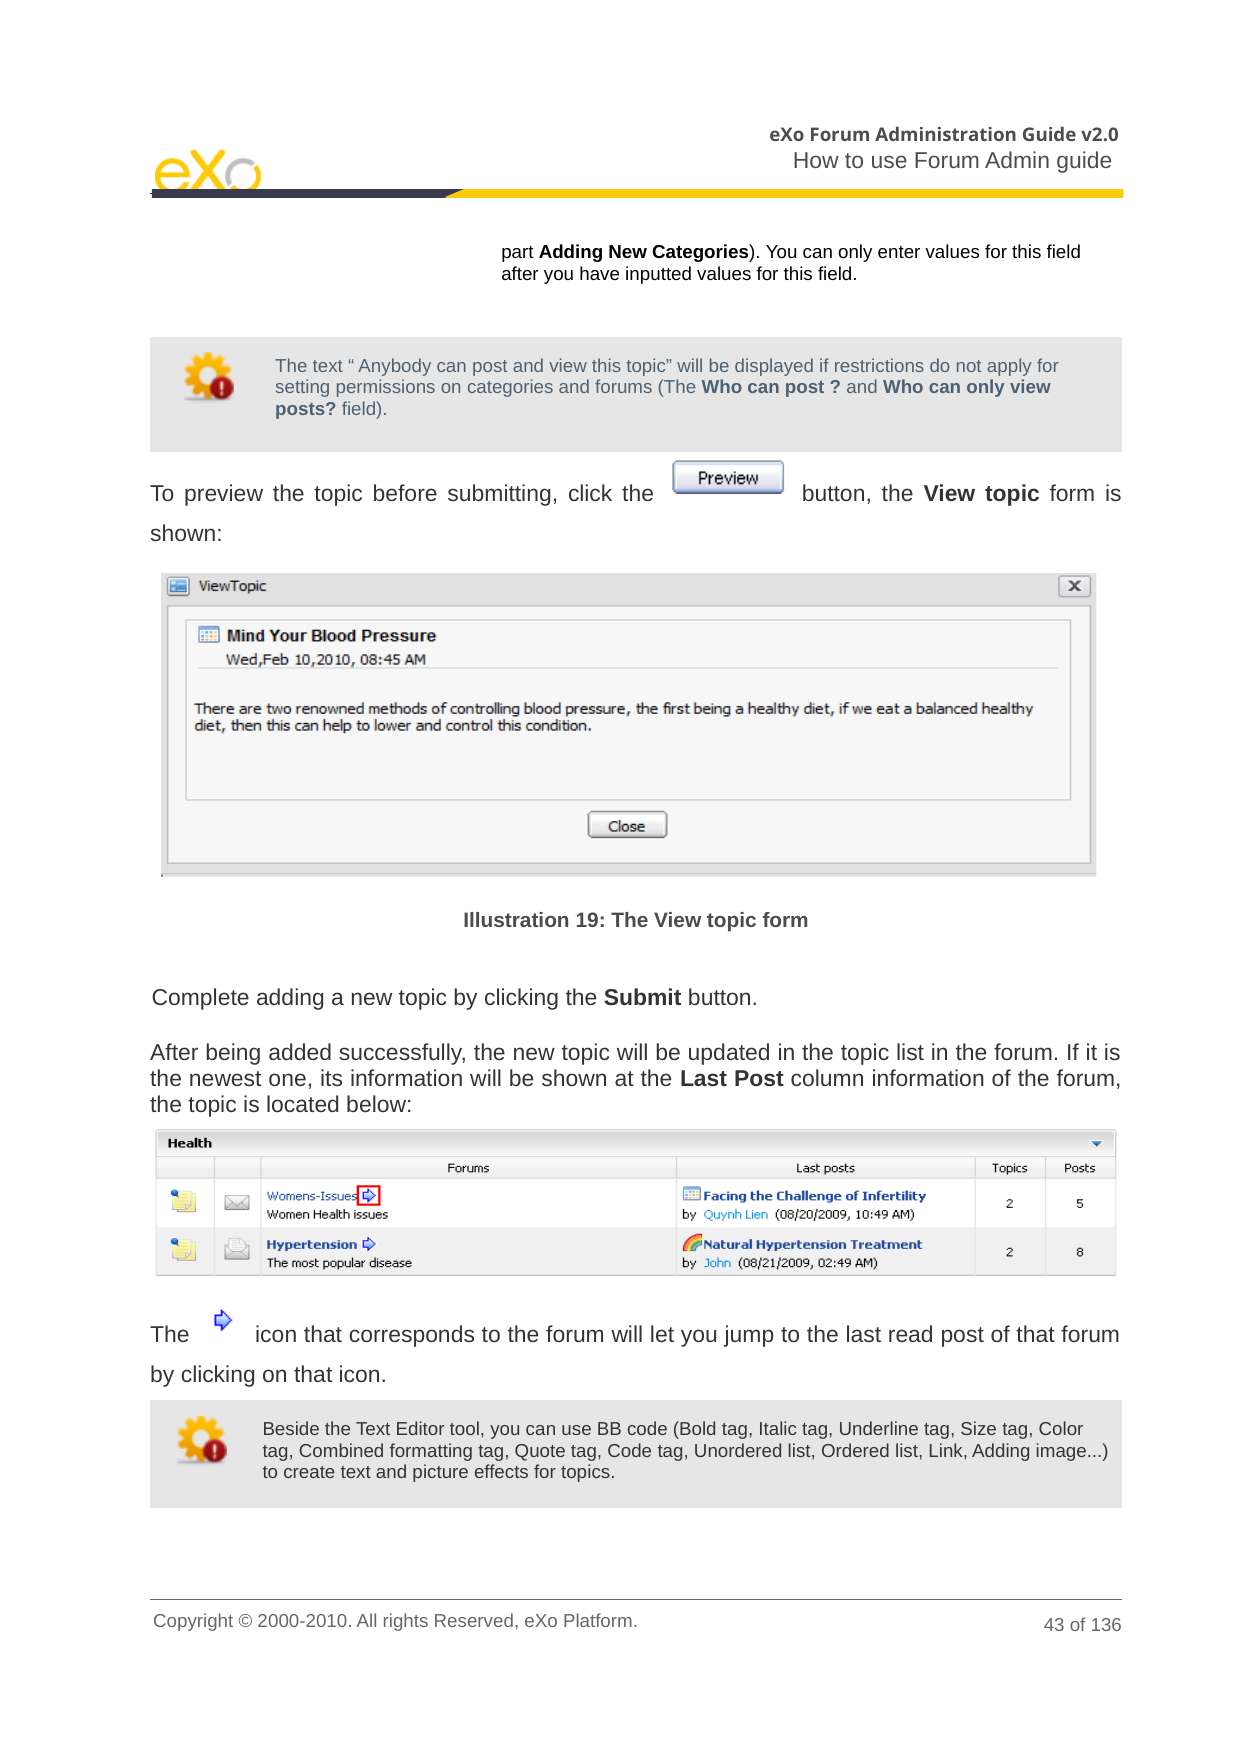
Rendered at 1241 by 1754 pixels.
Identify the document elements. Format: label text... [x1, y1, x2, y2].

table_cell [219, 224, 495, 298]
text After being added successfully, the new topic will be updated in the topic list in the forum. If it is the newest one, its information will be shown at the Last Post column information of the forum, the topic is located below: [150, 1039, 1122, 1118]
picture [176, 1416, 227, 1466]
picture [152, 1126, 1120, 1278]
picture [210, 1305, 234, 1336]
text The icon that corresponds to the forum will let you jump to the last read post of that forum by clicking on that icon. [150, 1133, 1122, 1387]
picture [183, 352, 234, 403]
picture [161, 573, 1097, 877]
table_header The text “ Anybody can post and view this topic” will be displayed if restrictions do not apply for setting permissions on categories and forums (The Who can post ? and Who can only view posts? field). [269, 337, 1122, 452]
table_header Beside the Text Editor tool, you can use BB code (Bold tag, Italic tag, Underline tag, Size tag, Color tag, Combined formatting tag, Quote tag, Code tag, Unordered list, Ordered list, Link, Adding image...) to create text and picture effects for topics. [257, 1400, 1122, 1508]
picture [151, 149, 1124, 198]
list Complete adding a new topic by clicking the Submit button. [114, 984, 1122, 1011]
picture [671, 459, 785, 494]
table_header [150, 1400, 257, 1508]
list Illustration 19: The View topic form [150, 643, 1122, 932]
table_header [150, 337, 269, 452]
text To preview the topic before submitting, click the button, the View topic form is shown: [150, 452, 1122, 546]
table_cell part Adding New Categories). You can only enter values for this field after you have inputted values for this field. [495, 224, 1097, 298]
